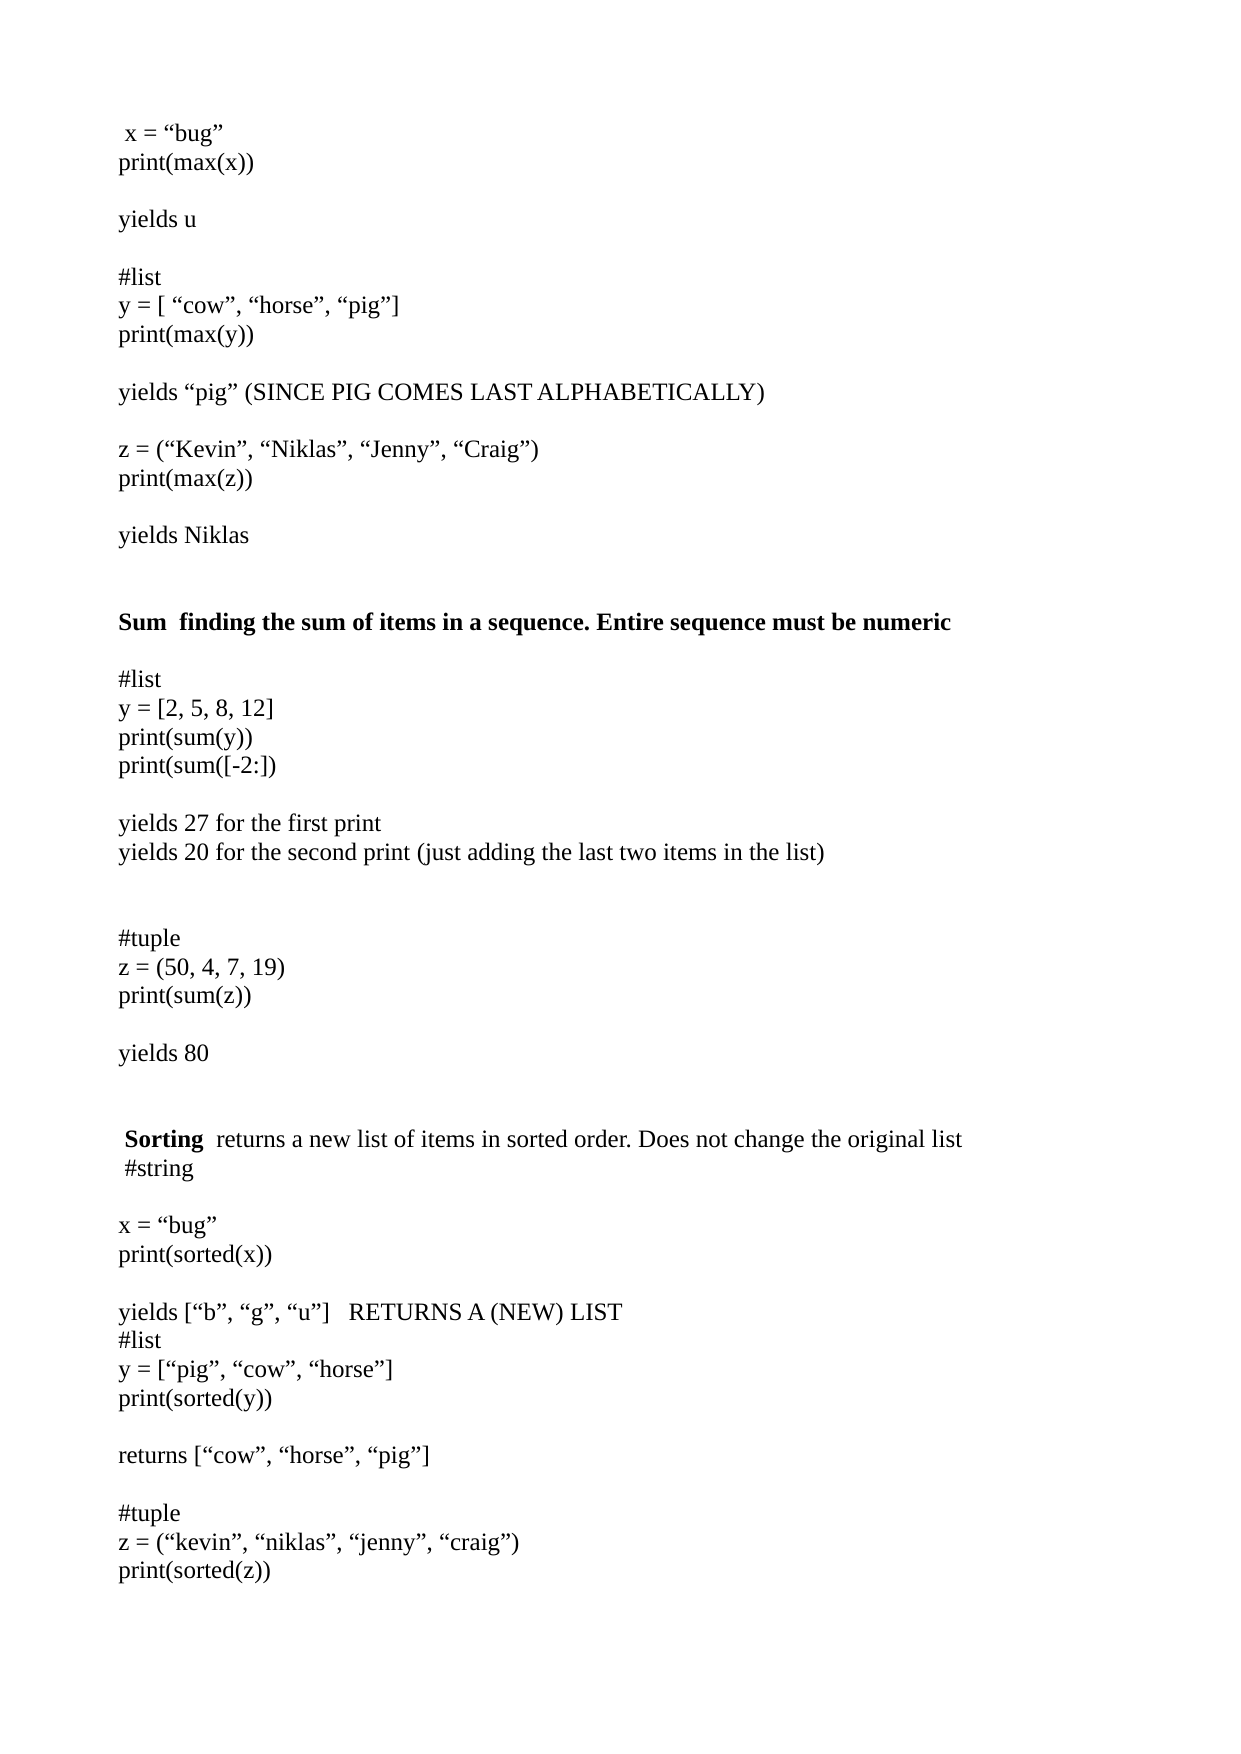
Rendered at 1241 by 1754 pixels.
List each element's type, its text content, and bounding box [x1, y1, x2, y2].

text yields 80 [118, 1038, 1122, 1067]
text print(max(z)) [118, 463, 1122, 492]
text Sorting returns a new list of items in sorted order. Does not change the original list [118, 1124, 1122, 1153]
text returns [“cow”, “horse”, “pig”] [118, 1441, 1122, 1469]
text y = [2, 5, 8, 12] [118, 693, 1122, 722]
text #list [118, 664, 1122, 693]
text print(sorted(x)) [118, 1239, 1122, 1268]
text print(sum(y)) [118, 722, 1122, 751]
text y = [“pig”, “cow”, “horse”] [118, 1354, 1122, 1383]
text yields Niklas [118, 521, 1122, 549]
text y = [ “cow”, “horse”, “pig”] [118, 291, 1122, 319]
text z = (“Kevin”, “Niklas”, “Jenny”, “Craig”) [118, 434, 1122, 463]
text #list [118, 1326, 1122, 1354]
text print(max(x)) [118, 147, 1122, 176]
text z = (50, 4, 7, 19) [118, 952, 1122, 981]
text x = “bug” [118, 118, 1122, 147]
text print(sum([-2:]) [118, 751, 1122, 779]
text print(sorted(z)) [118, 1556, 1122, 1584]
text z = (“kevin”, “niklas”, “jenny”, “craig”) [118, 1527, 1122, 1556]
text print(max(y)) [118, 319, 1122, 348]
text print(sorted(y)) [118, 1383, 1122, 1412]
text Sum finding the sum of items in a sequence. Entire sequence must be numeric [118, 607, 1122, 636]
text #tuple [118, 923, 1122, 952]
text yields u [118, 204, 1122, 233]
text yields “pig” (SINCE PIG COMES LAST ALPHABETICALLY) [118, 377, 1122, 406]
text #tuple [118, 1498, 1122, 1527]
text yields 20 for the second print (just adding the last two items in the list) [118, 837, 1122, 866]
text #list [118, 262, 1122, 291]
text yields 27 for the first print [118, 808, 1122, 837]
text #string [118, 1153, 1122, 1182]
text x = “bug” [118, 1211, 1122, 1239]
text print(sum(z)) [118, 981, 1122, 1009]
text yields [“b”, “g”, “u”] RETURNS A (NEW) LIST [118, 1297, 1122, 1326]
